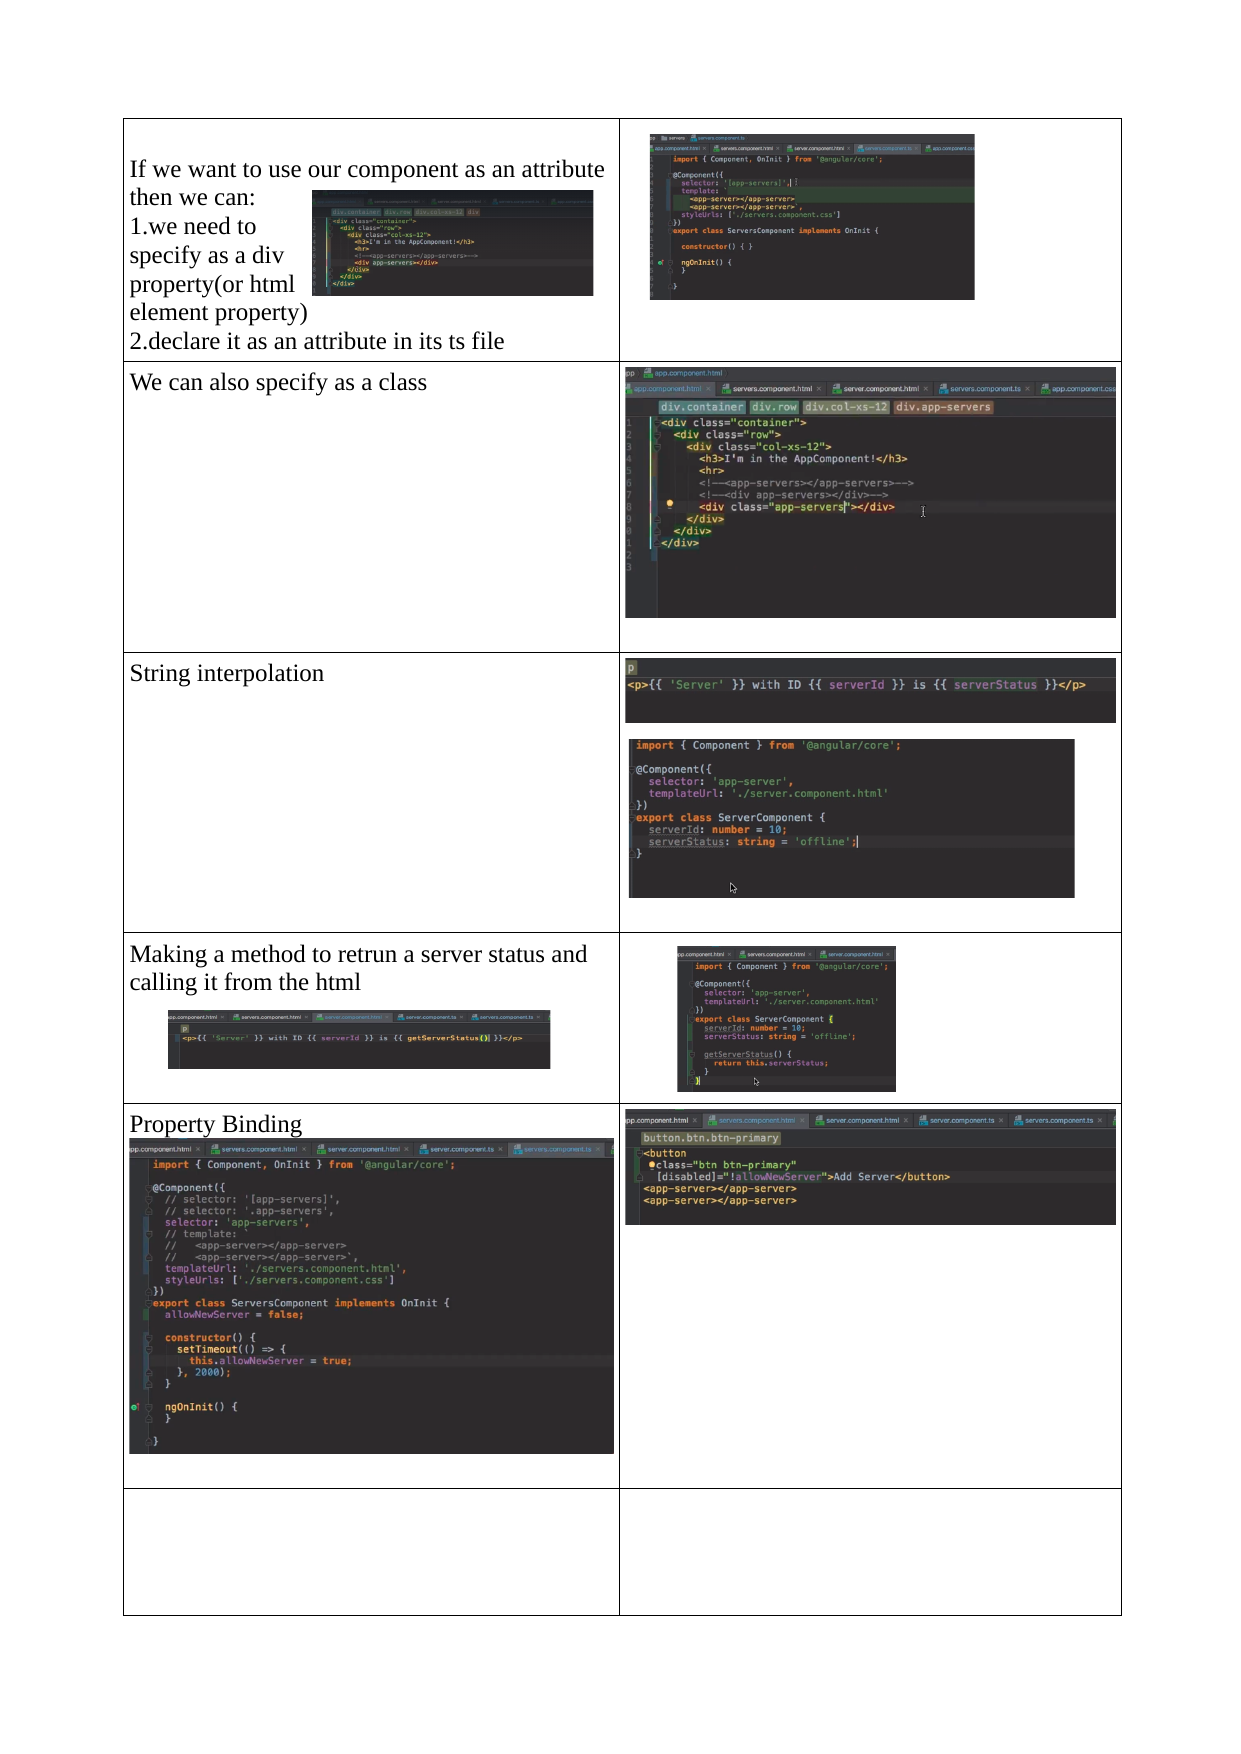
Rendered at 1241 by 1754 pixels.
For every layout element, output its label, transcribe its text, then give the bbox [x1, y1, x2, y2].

table_cell If we want to use our component as an attribute then we can: 1.we need to specify as a div property(or html element property) 2.declare it as an attribute in its ts file [124, 119, 619, 361]
table_cell We can also specify as a class [124, 362, 619, 652]
picture [312, 190, 594, 296]
table_cell [620, 1489, 1121, 1615]
picture [649, 134, 975, 300]
table_cell [620, 362, 1121, 652]
table_cell String interpolation [124, 653, 619, 932]
picture [625, 658, 1116, 723]
picture [129, 1138, 614, 1454]
table_cell Property Binding [124, 1104, 619, 1488]
picture [628, 739, 1075, 898]
table_cell [620, 933, 1121, 1103]
picture [677, 946, 896, 1092]
table_cell [620, 653, 1121, 932]
picture [625, 367, 1116, 618]
table_cell Making a method to retrun a server status and calling it from the html [124, 933, 619, 1103]
table_cell [620, 119, 1121, 361]
table_cell [620, 1104, 1121, 1488]
picture [625, 1109, 1116, 1225]
picture [168, 1010, 551, 1069]
table_cell [124, 1489, 619, 1615]
